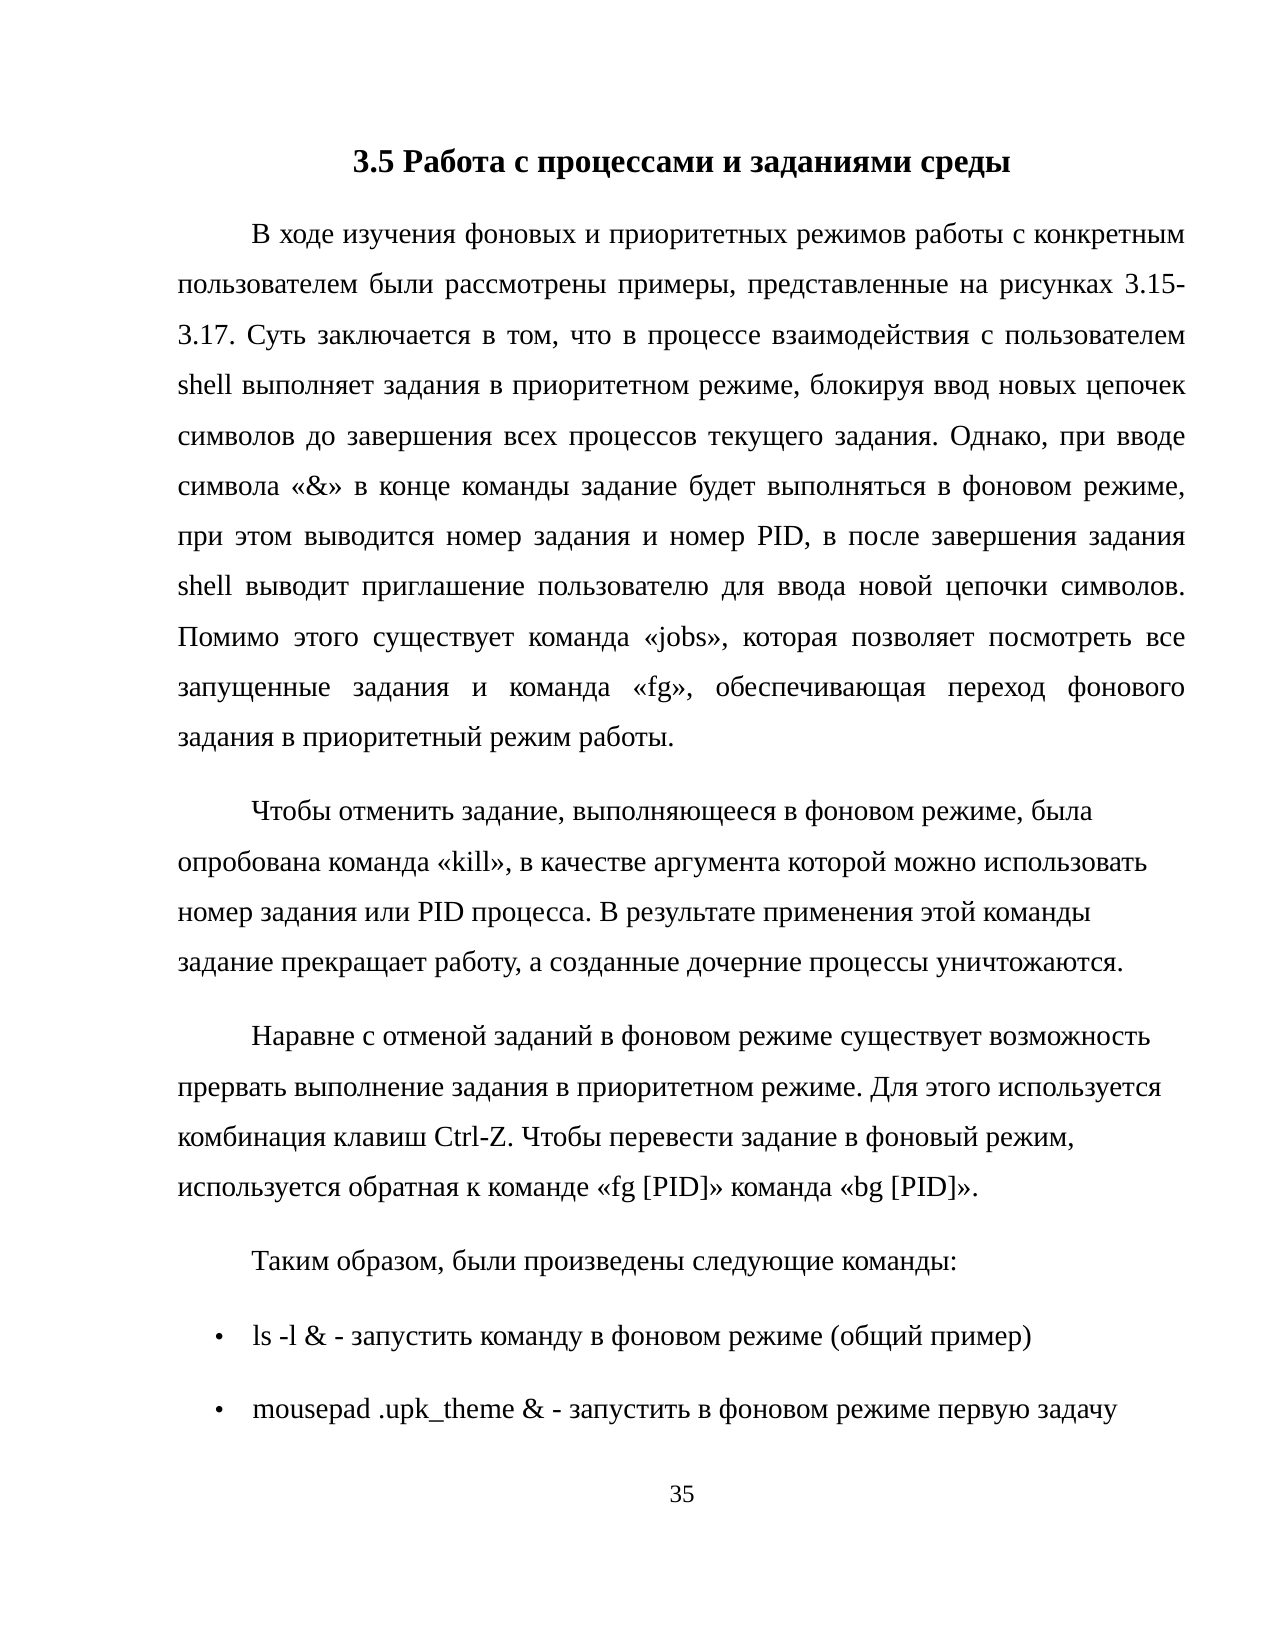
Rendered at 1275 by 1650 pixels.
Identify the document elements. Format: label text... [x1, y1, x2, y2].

list mousepad .upk_theme & - запустить в фоновом режиме первую задачу [215, 1392, 1186, 1425]
text Наравне с отменой заданий в фоновом режиме существует возможность прервать выполнение задания в приоритетном режиме. Для этого используется комбинация клавиш Ctrl-Z. Чтобы перевести задание в фоновый режим, используется обратная к команде «fg [PID]» команда «bg [PID]». [177, 1018, 1186, 1203]
subtitle 3.5 Работа с процессами и заданиями среды [177, 142, 1186, 180]
text Чтобы отменить задание, выполняющееся в фоновом режиме, была опробована команда «kill», в качестве аргумента которой можно использовать номер задания или PID процесса. В результате применения этой команды задание прекращает работу, а созданные дочерние процессы уничтожаются. [177, 793, 1186, 978]
list ls -l & - запустить команду в фоновом режиме (общий пример) [215, 1318, 1186, 1351]
text В ходе изучения фоновых и приоритетных режимов работы с конкретным пользователем были рассмотрены примеры, представленные на рисунках 3.15-3.17. Суть заключается в том, что в процессе взаимодействия с пользователем shell выполняет задания в приоритетном режиме, блокируя ввод новых цепочек символов до завершения всех процессов текущего задания. Однако, при вводе символа «&» в конце команды задание будет выполняться в фоновом режиме, при этом выводится номер задания и номер PID, в после завершения задания shell выводит приглашение пользователю для ввода новой цепочки символов. Помимо этого существует команда «jobs», которая позволяет посмотреть все запущенные задания и команда «fg», обеспечивающая переход фонового задания в приоритетный режим работы. [177, 216, 1186, 753]
text Таким образом, были произведены следующие команды: [177, 1243, 1186, 1277]
